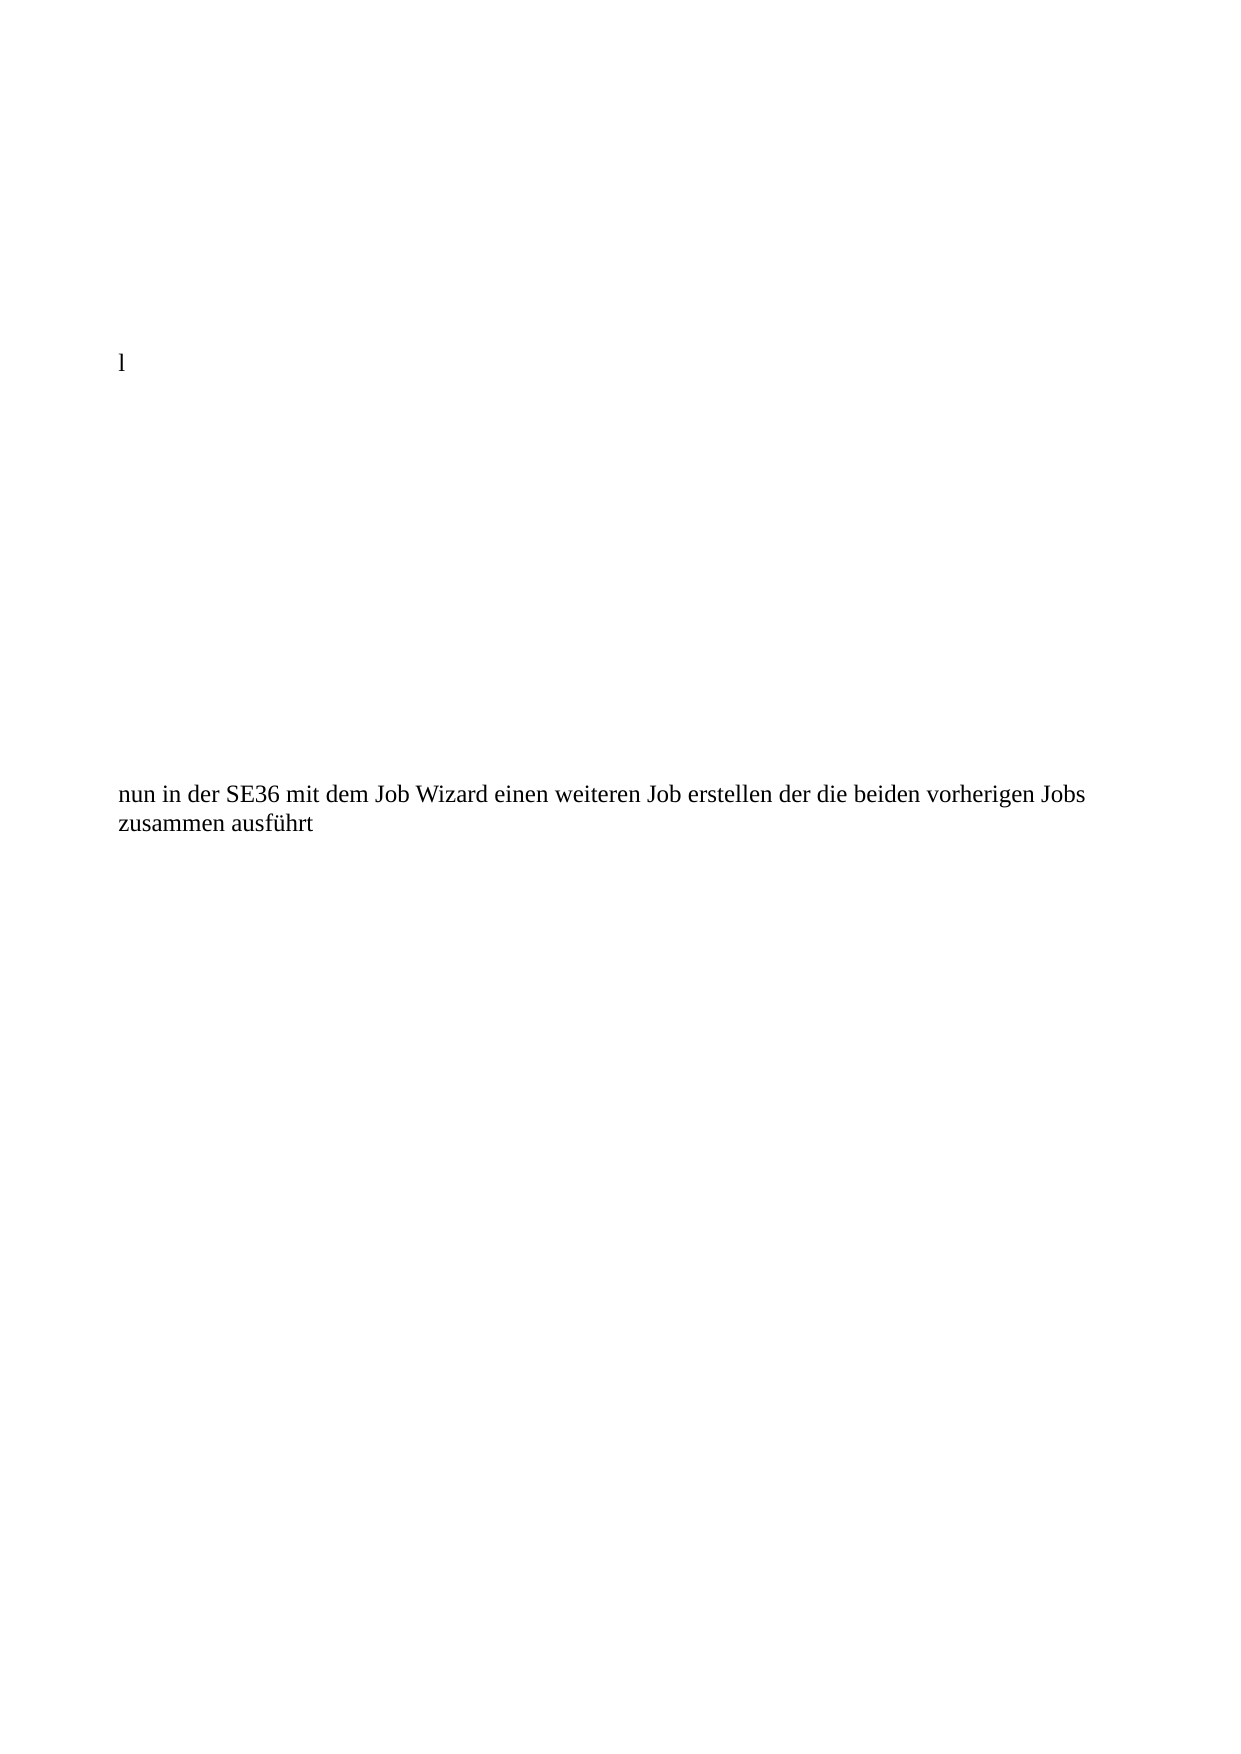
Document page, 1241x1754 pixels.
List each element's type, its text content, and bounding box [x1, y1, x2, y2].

text l [118, 348, 1122, 377]
text nun in der SE36 mit dem Job Wizard einen weiteren Job erstellen der die beiden vorherigen Jobs zusammen ausführt [118, 779, 1122, 837]
